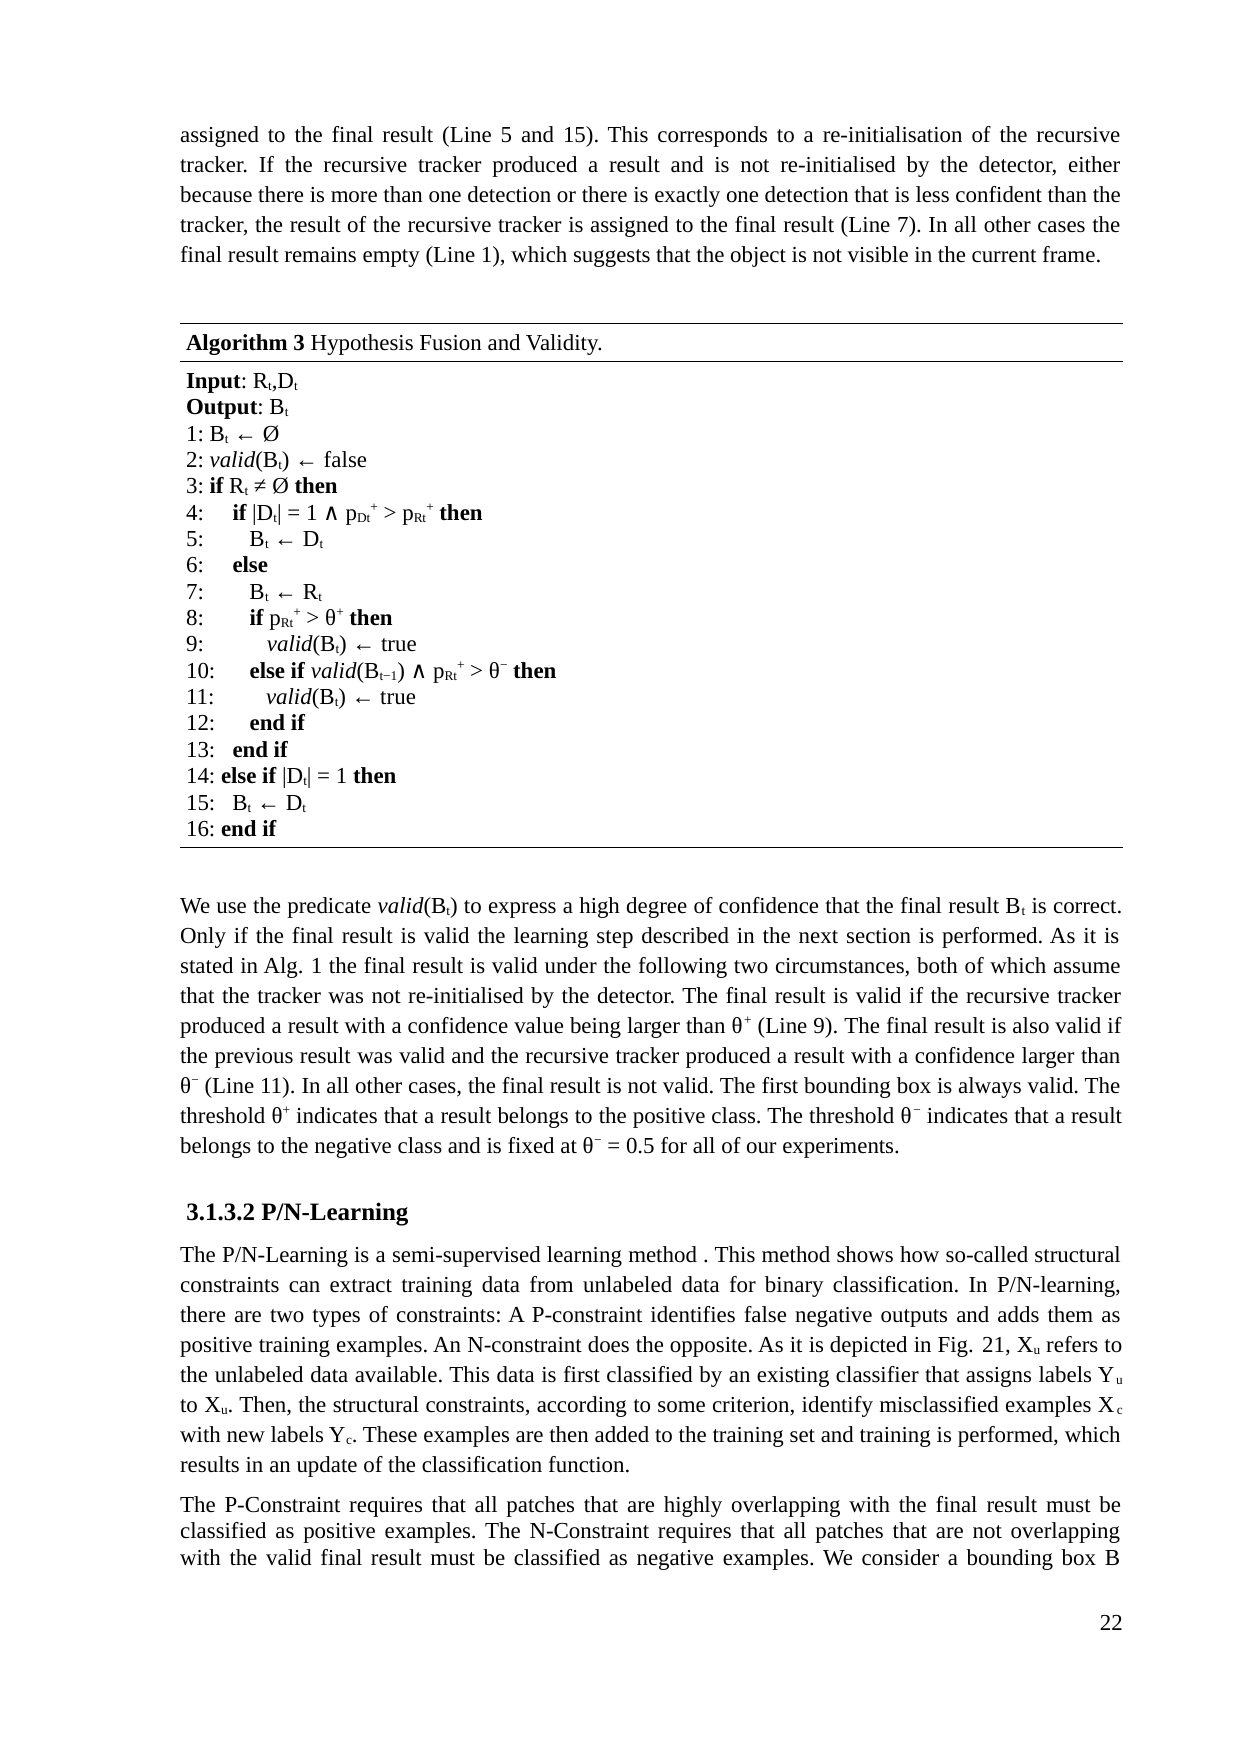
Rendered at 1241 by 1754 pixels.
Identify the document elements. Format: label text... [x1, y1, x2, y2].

text The P-Constraint requires that all patches that are highly overlapping with the final result must be classified as positive examples. The N-Constraint requires that all patches that are not overlapping with the valid final result must be classified as negative examples. We consider a bounding box B [180, 1491, 1122, 1570]
text We use the predicate valid(Bt) to express a high degree of confidence that the final result Bt is correct. Only if the final result is valid the learning step described in the next section is performed. As it is stated in Alg. 1 the final result is valid under the following two circumstances, both of which assume that the tracker was not re-initialised by the detector. The final result is valid if the recursive tracker produced a result with a confidence value being larger than θ+ (Line 9). The final result is also valid if the previous result was valid and the recursive tracker produced a result with a confidence larger than θ− (Line 11). In all other cases, the final result is not valid. The first bounding box is always valid. The threshold θ+ indicates that a result belongs to the positive class. The threshold θ− indicates that a result belongs to the negative class and is fixed at θ− = 0.5 for all of our experiments. [180, 889, 1122, 1159]
text The P/N-Learning is a semi-supervised learning method . This method shows how so-called structural constraints can extract training data from unlabeled data for binary classification. In P/N-learning, there are two types of constraints: A P-constraint identifies false negative outputs and adds them as positive training examples. An N-constraint does the opposite. As it is depicted in Fig. 21, Xu refers to the unlabeled data available. This data is first classified by an existing classifier that assigns labels Yu to Xu. Then, the structural constraints, according to some criterion, identify misclassified examples Xc with new labels Yc. These examples are then added to the training set and training is performed, which results in an update of the classification function. [180, 1238, 1122, 1478]
text assigned to the final result (Line 5 and 15). This corresponds to a re-initialisation of the recursive tracker. If the recursive tracker produced a result and is not re-initialised by the detector, either because there is more than one detection or there is exactly one detection that is less confident than the tracker, the result of the recursive tracker is assigned to the final result (Line 7). In all other cases the final result remains empty (Line 1), which suggests that the object is not visible in the current frame. [180, 118, 1122, 268]
table_header Algorithm 3 Hypothesis Fusion and Validity. [180, 324, 1122, 361]
table_cell Input: Rt,Dt Output: Bt 1: Bt ← Ø 2: valid(Bt) ← false 3: if Rt ≠ Ø then 4: if |Dt| = 1 ∧ pDt+ > pRt+ then 5: Bt ← Dt 6: else 7: Bt ← Rt 8: if pRt+ > θ+ then 9: valid(Bt) ← true 10: else if valid(Bt−1) ∧ pRt+ > θ− then 11: valid(Bt) ← true 12: end if 13: end if 14: else if |Dt| = 1 then 15: Bt ← Dt 16: end if [180, 362, 1122, 847]
subtitle P/N-Learning [180, 1197, 1122, 1226]
